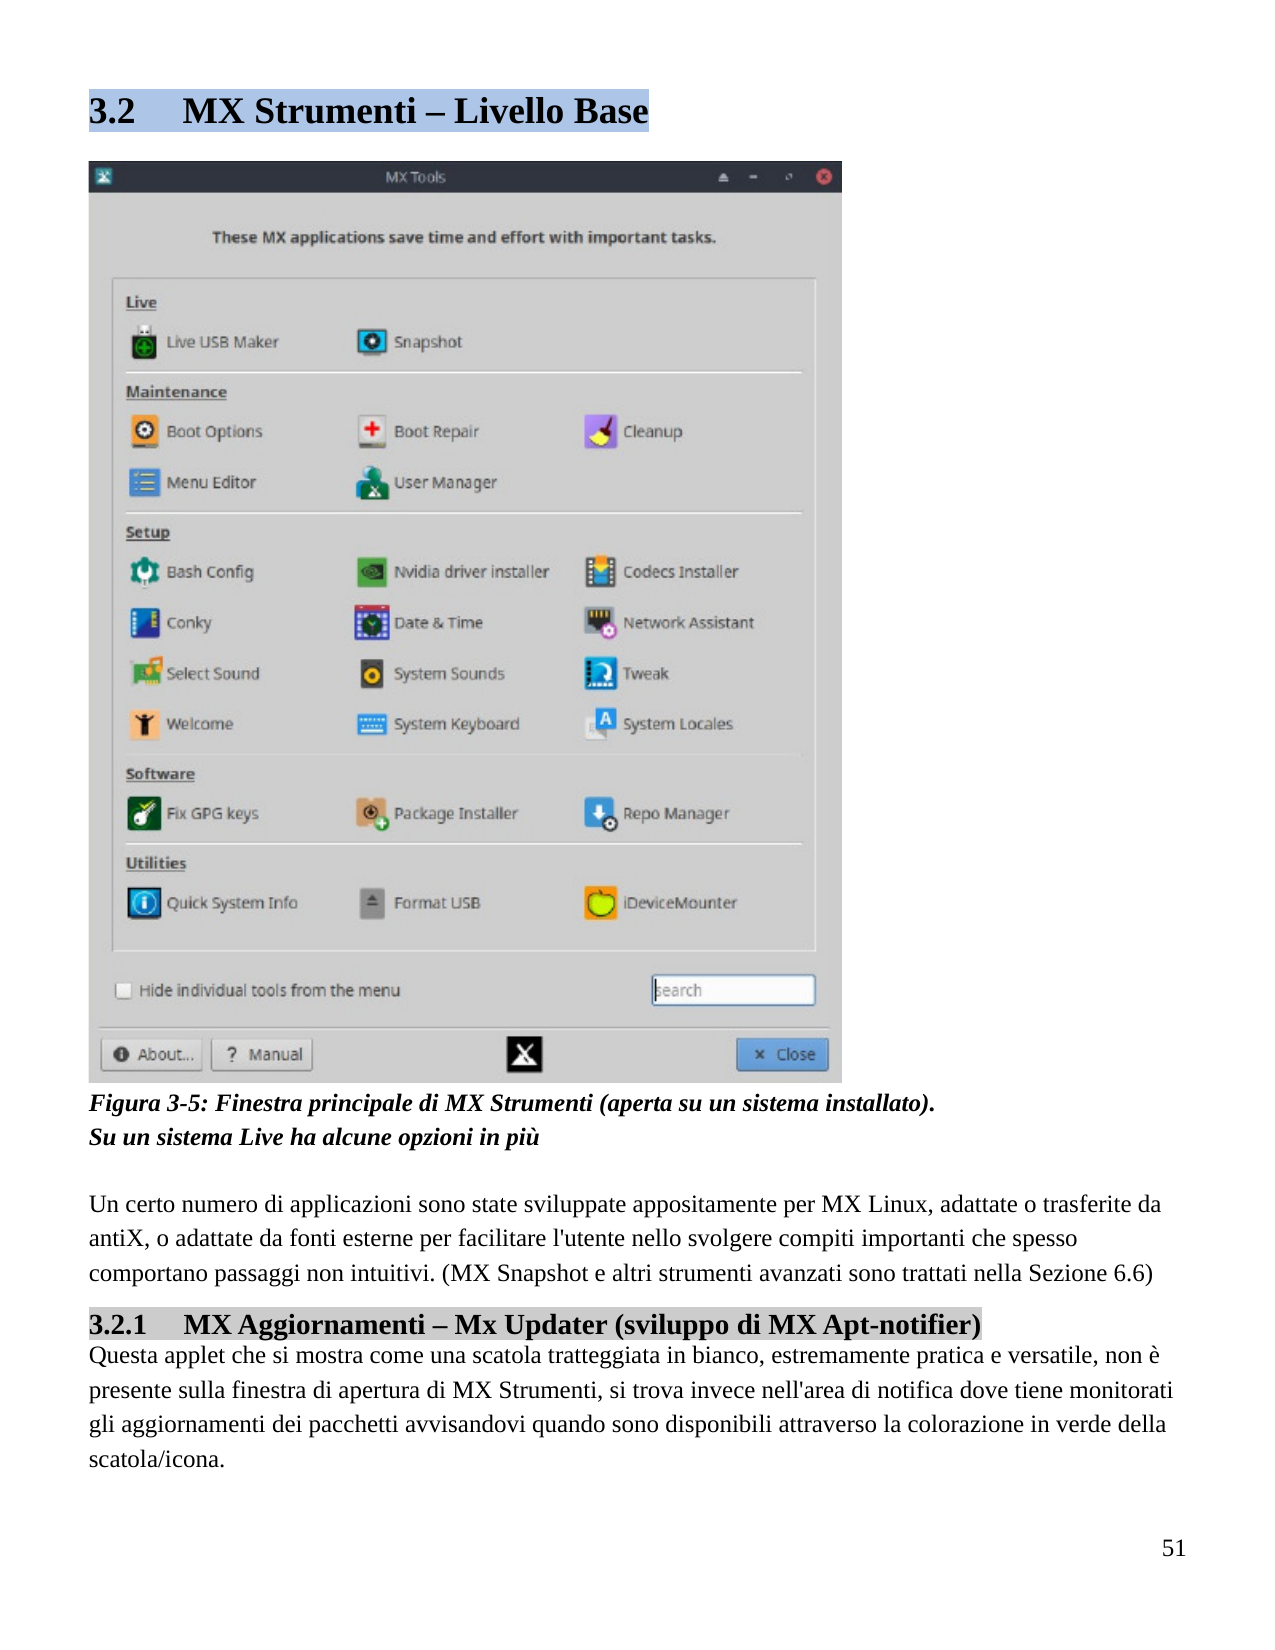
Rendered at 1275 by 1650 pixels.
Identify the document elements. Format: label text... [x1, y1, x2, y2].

text Su un sistema Live ha alcune opzioni in più [88, 1122, 1186, 1151]
subtitle 3.2.1 MX Aggiornamenti – Mx Updater (sviluppo di MX Apt-notifier) [982, 1307, 1186, 1340]
text Un certo numero di applicazioni sono state sviluppate appositamente per MX Linux, adattate o trasferite da antiX, o adattate da fonti esterne per facilitare l'utente nello svolgere compiti importanti che spesso comportano passaggi non intuitivi. (MX Snapshot e altri strumenti avanzati sono trattati nella Sezione 6.6) [88, 1189, 1186, 1286]
text Questa applet che si mostra come una scatola tratteggiata in bianco, estremamente pratica e versatile, non è presente sulla finestra di apertura di MX Strumenti, si trova invece nell'area di notifica dove tiene monitorati gli aggiornamenti dei pacchetti avvisandovi quando sono disponibili attraverso la colorazione in verde della scatola/icona. [88, 1340, 1186, 1472]
text Figura 3-5: Finestra principale di MX Strumenti (aperta su un sistema installato). [88, 1088, 1186, 1117]
picture [88, 161, 842, 1083]
subtitle 3.2 MX Strumenti – Livello Base [88, 88, 1186, 132]
